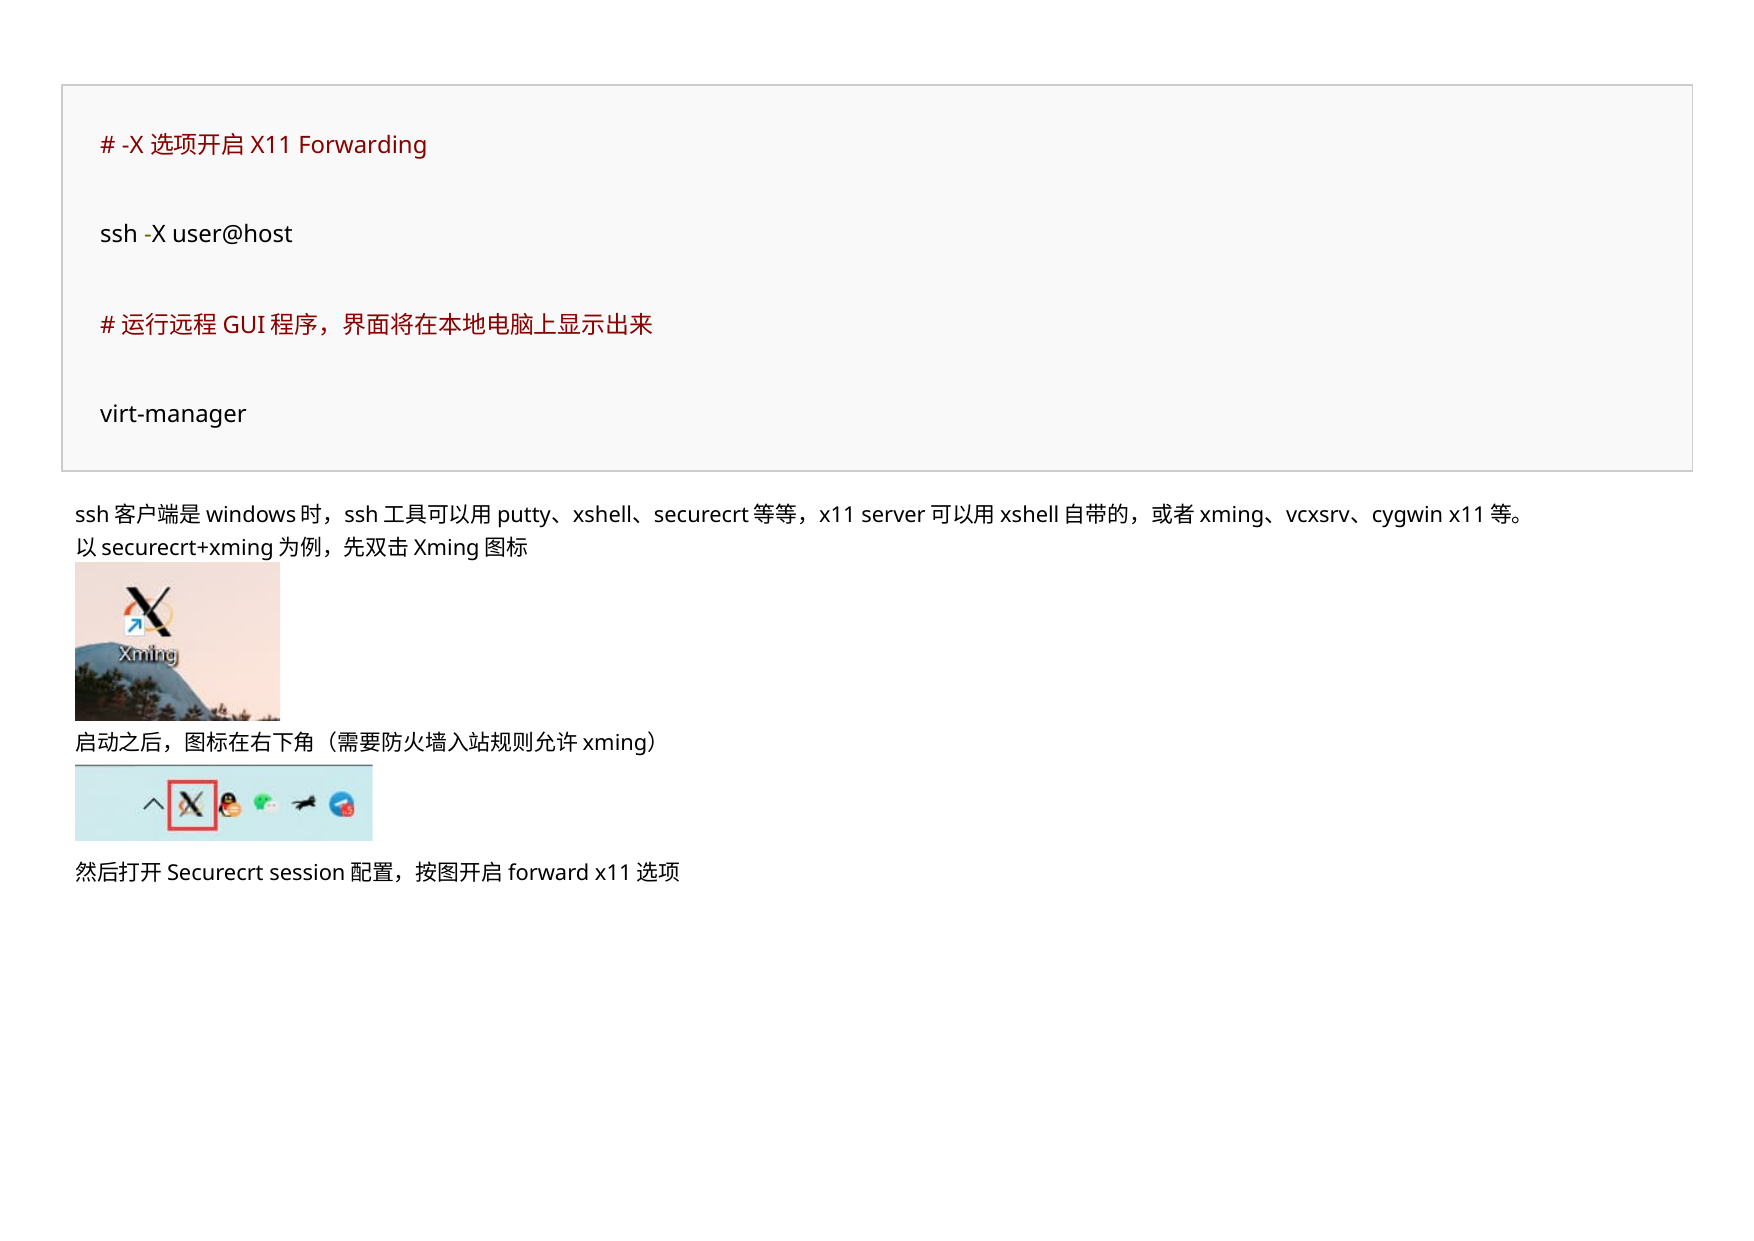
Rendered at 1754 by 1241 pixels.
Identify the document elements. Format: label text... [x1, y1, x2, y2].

picture [75, 757, 373, 841]
picture [75, 562, 281, 721]
text # 运行远程GUI程序，界面将在本地电脑上显示出来 [63, 264, 1692, 354]
text ssh客户端是windows时，ssh工具可以用putty、xshell、securecrt等等，x11 server可以用xshell自带的，或者xming、vcxsrv、cygwin x11等。 [75, 497, 1679, 529]
text 以securecrt+xming为例，先双击Xming图标 [75, 529, 1679, 562]
text ssh -X user@host [63, 174, 1692, 264]
text # -X 选项开启X11 Forwarding [63, 86, 1692, 174]
text 启动之后，图标在右下角（需要防火墙入站规则允许xming） [75, 724, 1679, 757]
text 然后打开Securecrt session配置，按图开启 forward x11选项 [75, 854, 1679, 887]
text virt-manager [63, 354, 1692, 470]
